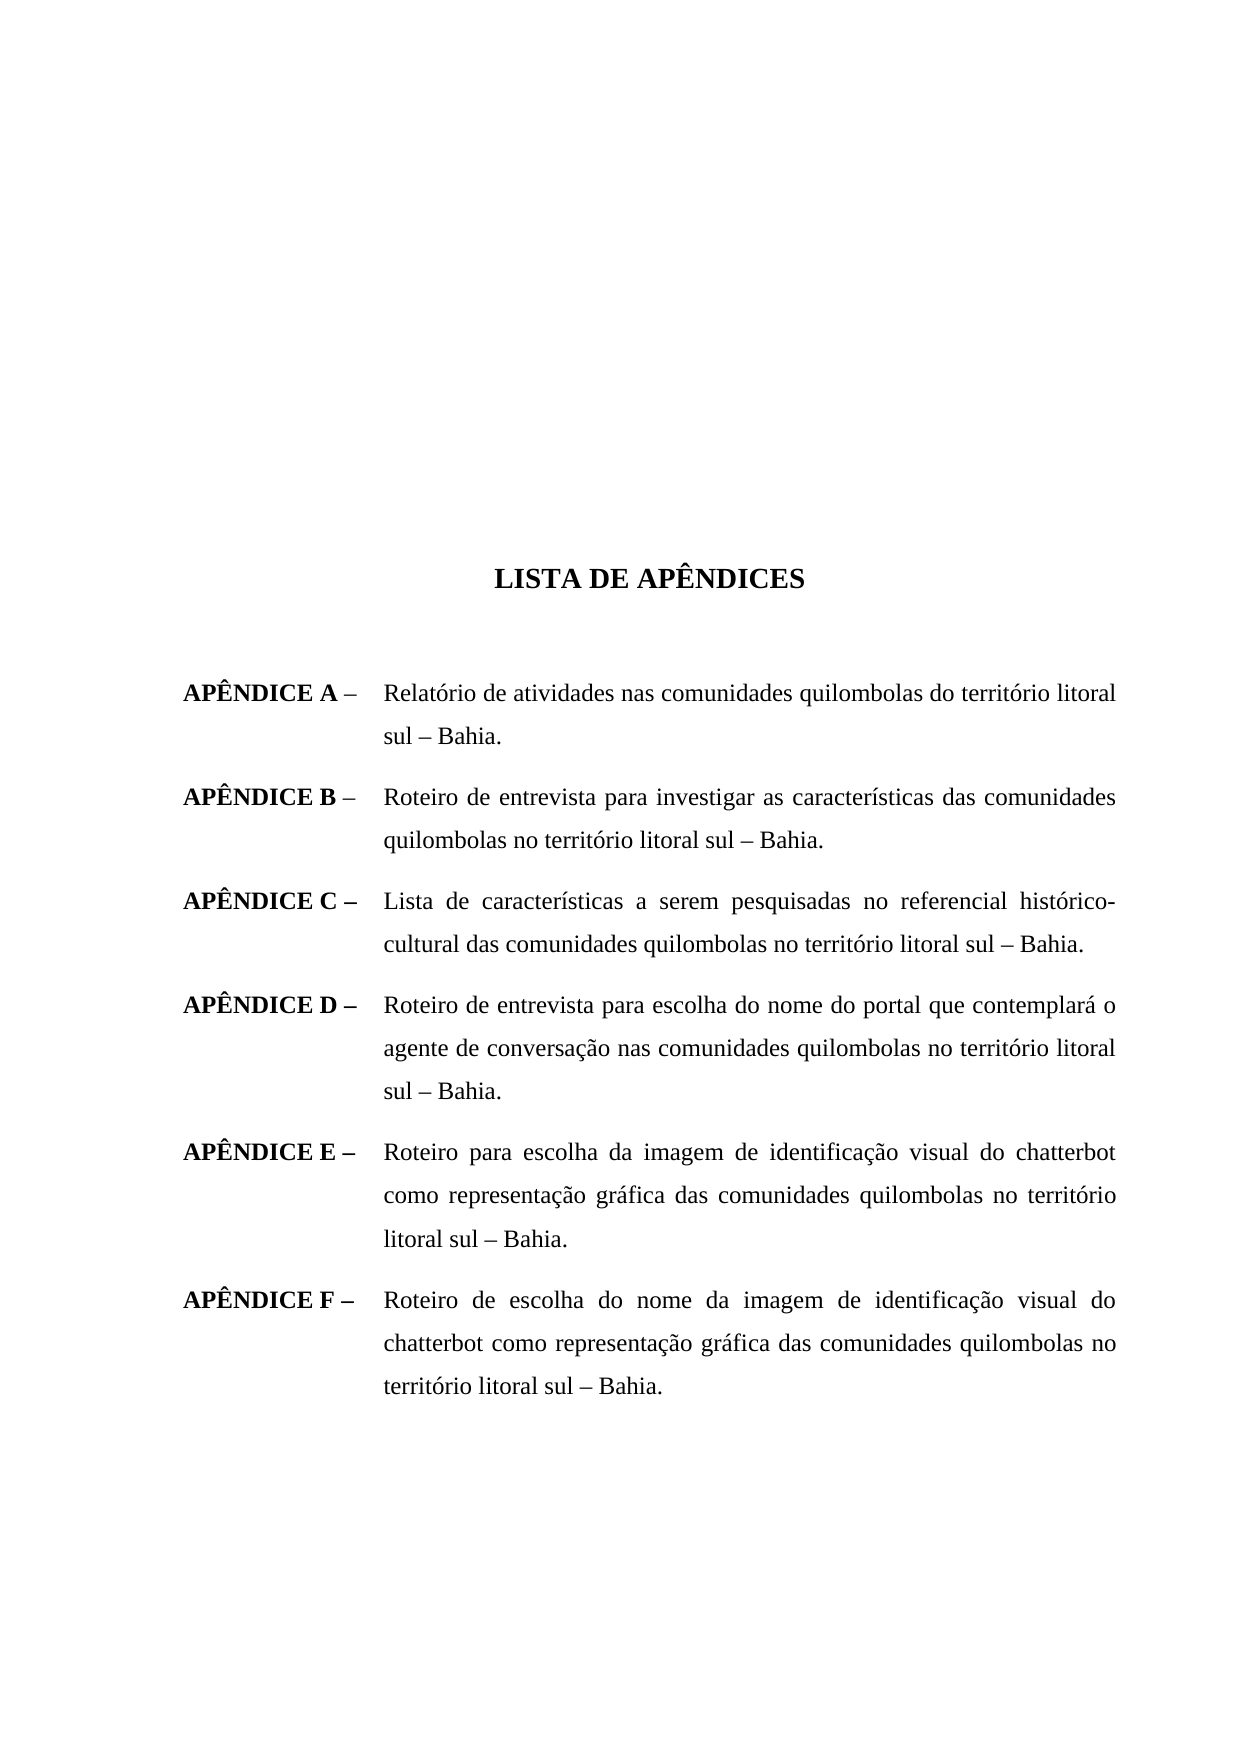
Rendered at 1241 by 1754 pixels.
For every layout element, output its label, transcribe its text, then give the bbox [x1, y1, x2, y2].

table_cell APÊNDICE B – [177, 776, 377, 880]
table_cell APÊNDICE D – [177, 985, 377, 1132]
table_cell Roteiro de entrevista para escolha do nome do portal que contemplará o agente de conversação nas comunidades quilombolas no território litoral sul – Bahia. [378, 985, 1122, 1132]
table_cell APÊNDICE F – [177, 1279, 377, 1426]
table_cell Lista de características a serem pesquisadas no referencial histórico-cultural das comunidades quilombolas no território litoral sul – Bahia. [378, 880, 1122, 984]
table_header APÊNDICE A – [177, 672, 377, 776]
table_cell Roteiro de escolha do nome da imagem de identificação visual do chatterbot como representação gráfica das comunidades quilombolas no território litoral sul – Bahia. [378, 1279, 1122, 1426]
table_cell APÊNDICE C – [177, 880, 377, 984]
table_header Relatório de atividades nas comunidades quilombolas do território litoral sul – Bahia. [378, 672, 1122, 776]
text LISTA DE APÊNDICES [177, 561, 1122, 595]
table_cell Roteiro para escolha da imagem de identificação visual do chatterbot como representação gráfica das comunidades quilombolas no território litoral sul – Bahia. [378, 1132, 1122, 1279]
table_cell APÊNDICE E – [177, 1132, 377, 1279]
table_cell Roteiro de entrevista para investigar as características das comunidades quilombolas no território litoral sul – Bahia. [378, 776, 1122, 880]
